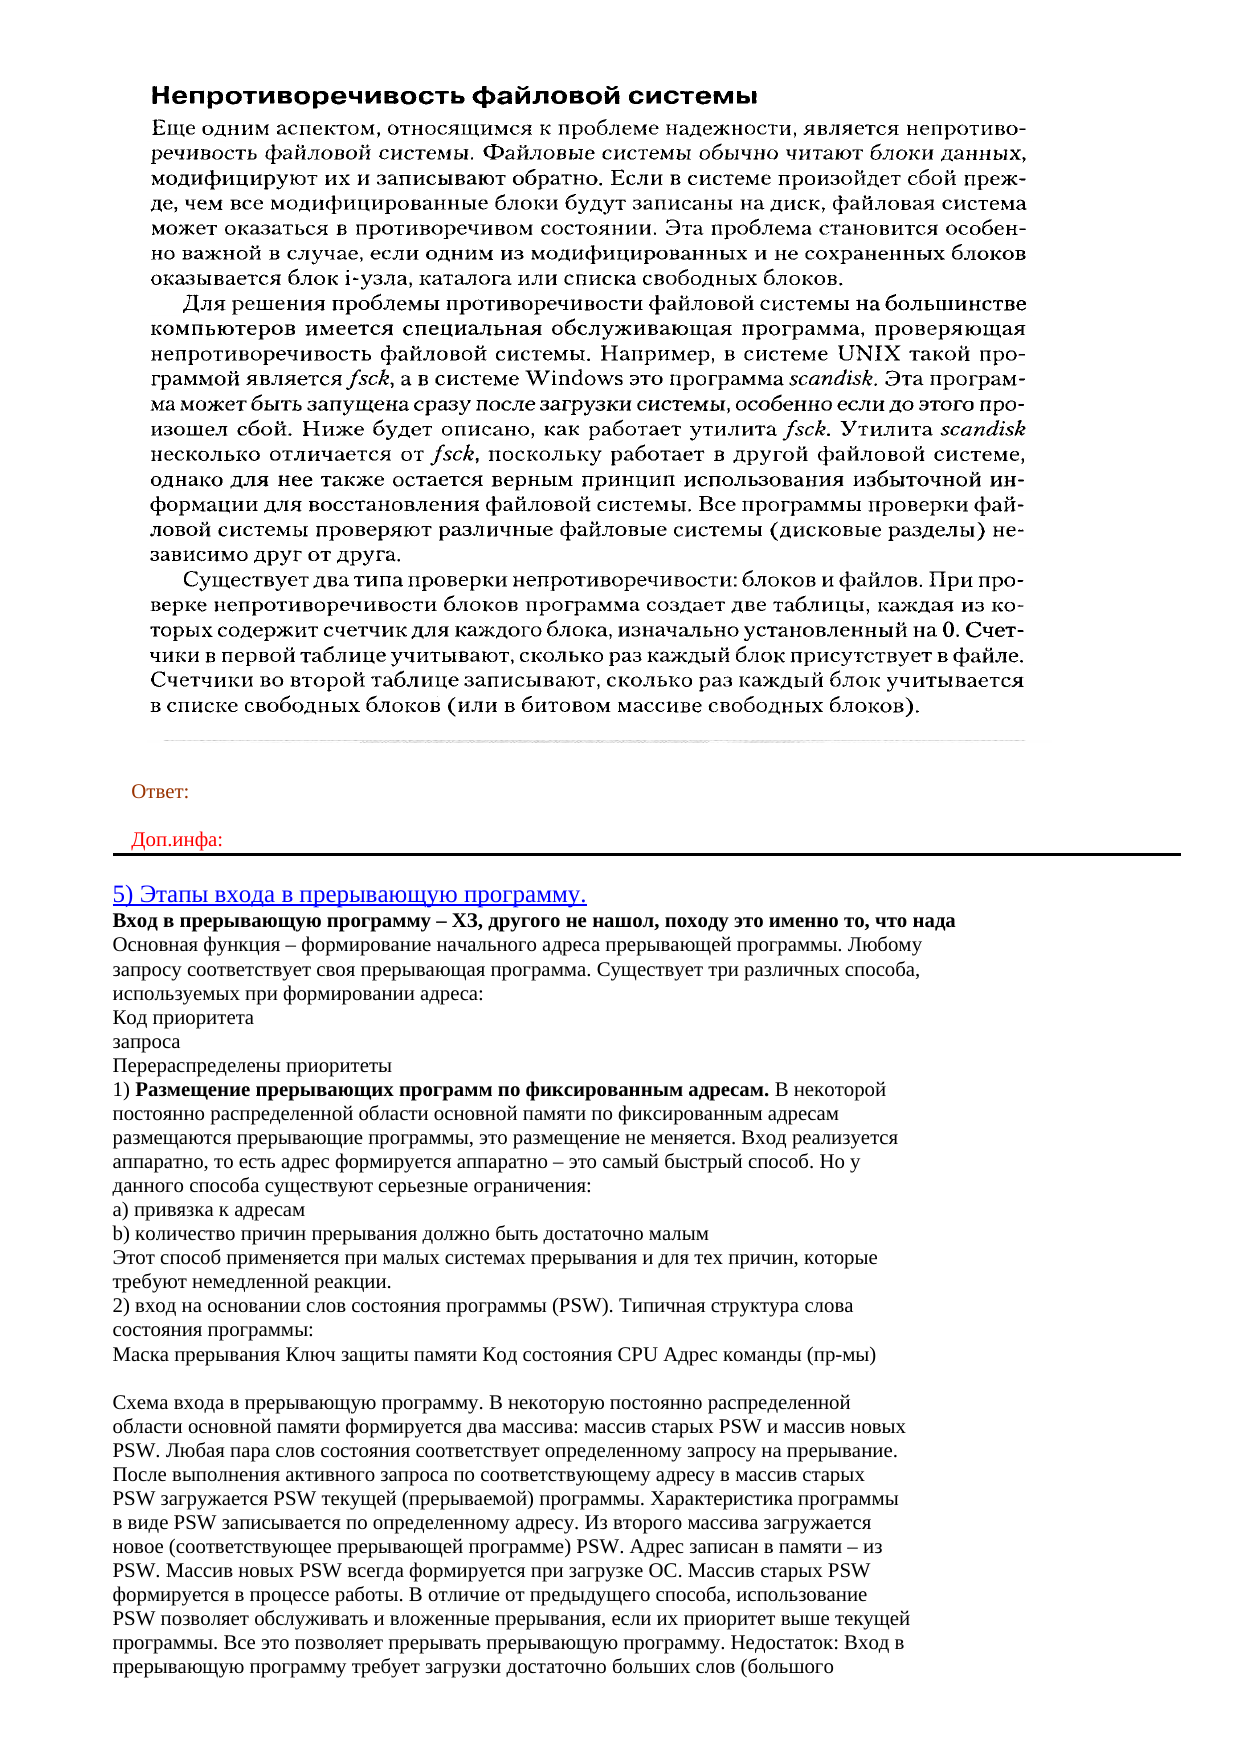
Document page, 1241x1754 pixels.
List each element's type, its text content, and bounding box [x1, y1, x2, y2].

text PSW. Массив новых PSW всегда формируется при загрузке ОС. Массив старых PSW [112, 1558, 1181, 1582]
text Ответ: [112, 779, 1181, 803]
text 5) Этапы входа в прерывающую программу. [112, 879, 1181, 908]
text требуют немедленной реакции. [112, 1269, 1181, 1293]
text области основной памяти формируется два массива: массив старых PSW и массив новых [112, 1414, 1181, 1438]
text в виде PSW записывается по определенному адресу. Из второго массива загружается [112, 1510, 1181, 1534]
text запроса [112, 1029, 1181, 1053]
text b) количество причин прерывания должно быть достаточно малым [112, 1221, 1181, 1245]
text a) привязка к адресам [112, 1197, 1181, 1221]
text Код приоритета [112, 1004, 1181, 1029]
text 1) Размещение прерывающих программ по фиксированным адресам. В некоторой [112, 1077, 1181, 1101]
text PSW. Любая пара слов состояния соответствует определенному запросу на прерывание. [112, 1438, 1181, 1462]
text Основная функция – формирование начального адреса прерывающей программы. Любому [112, 932, 1181, 956]
text После выполнения активного запроса по соответствующему адресу в массив старых [112, 1462, 1181, 1486]
text 2) вход на основании слов состояния программы (PSW). Типичная структура слова [112, 1293, 1181, 1317]
text постоянно распределенной области основной памяти по фиксированным адресам [112, 1101, 1181, 1125]
text формируется в процессе работы. В отличие от предыдущего способа, использование [112, 1582, 1181, 1606]
text новое (соответствующее прерывающей программе) PSW. Адрес записан в памяти – из [112, 1534, 1181, 1558]
text Перераспределены приоритеты [112, 1053, 1181, 1077]
text PSW позволяет обслуживать и вложенные прерывания, если их приоритет выше текущей [112, 1606, 1181, 1630]
text используемых при формировании адреса: [112, 981, 1181, 1004]
text прерывающую программу требует загрузки достаточно больших слов (большого [112, 1654, 1181, 1678]
text Схема входа в прерывающую программу. В некоторую постоянно распределенной [112, 1389, 1181, 1414]
text данного способа существуют серьезные ограничения: [112, 1173, 1181, 1197]
text Этот способ применяется при малых системах прерывания и для тех причин, которые [112, 1245, 1181, 1269]
text размещаются прерывающие программы, это размещение не меняется. Вход реализуется [112, 1125, 1181, 1149]
text состояния программы: [112, 1317, 1181, 1341]
text программы. Все это позволяет прерывать прерывающую программу. Недостаток: Вход в [112, 1630, 1181, 1654]
text аппаратно, то есть адрес формируется аппаратно – это самый быстрый способ. Но у [112, 1149, 1181, 1173]
text запросу соответствует своя прерывающая программа. Существует три различных способа, [112, 956, 1181, 981]
text Вход в прерывающую программу – ХЗ, другого не нашол, походу это именно то, что нада [112, 908, 1181, 932]
text Маска прерывания Ключ защиты памяти Код состояния CPU Адрес команды (пр-мы) [112, 1341, 1181, 1366]
text PSW загружается PSW текущей (прерываемой) программы. Характеристика программы [112, 1486, 1181, 1510]
text Доп.инфа: [112, 827, 1181, 856]
